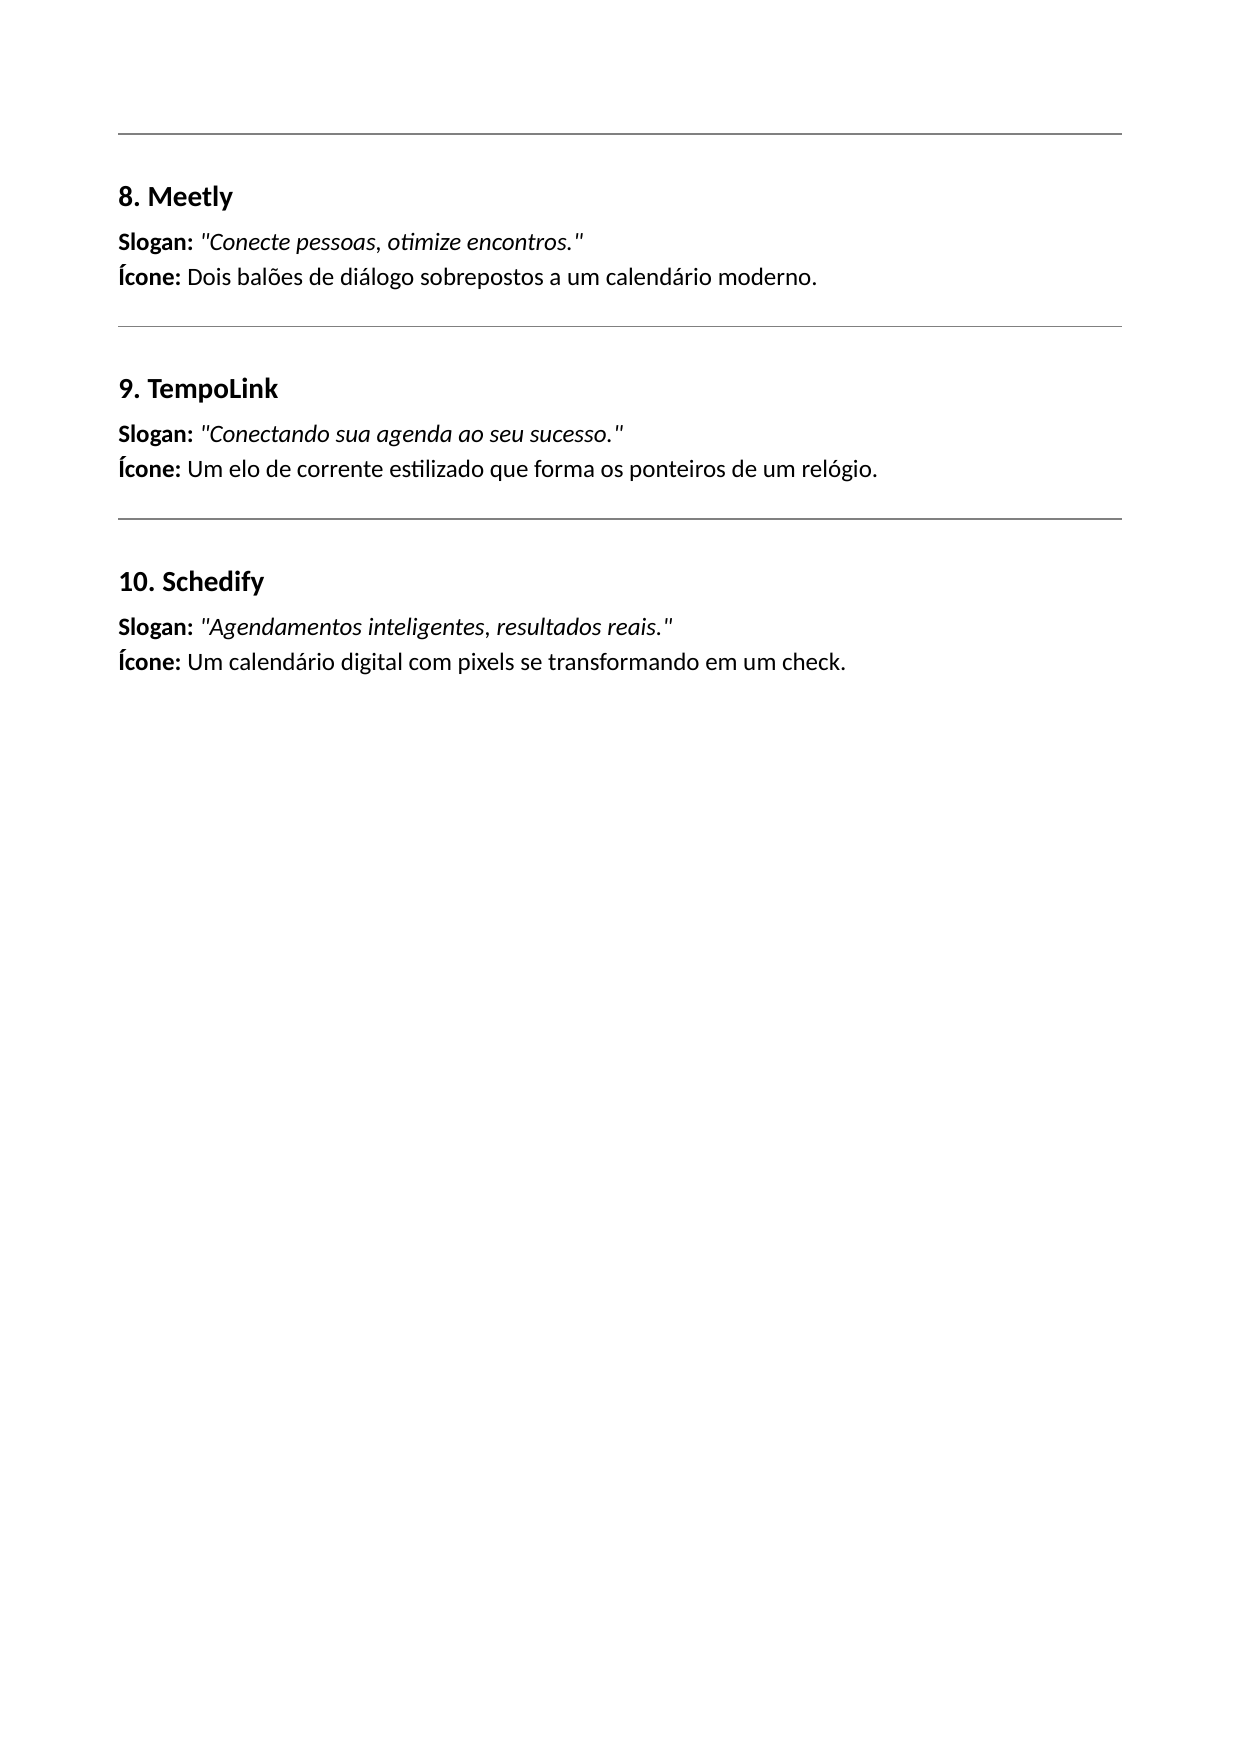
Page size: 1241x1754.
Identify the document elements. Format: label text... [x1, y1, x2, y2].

subtitle 9. TempoLink [118, 370, 1122, 406]
text Slogan: "Conecte pessoas, otimize encontros." Ícone: Dois balões de diálogo sobrepostos a um calendário moderno. [118, 226, 1122, 292]
subtitle 8. Meetly [118, 178, 1122, 213]
subtitle 10. Schedify [118, 563, 1122, 598]
text Slogan: "Conectando sua agenda ao seu sucesso." Ícone: Um elo de corrente estilizado que forma os ponteiros de um relógio. [118, 418, 1122, 484]
text Slogan: "Agendamentos inteligentes, resultados reais." Ícone: Um calendário digital com pixels se transformando em um check. [118, 611, 1122, 677]
